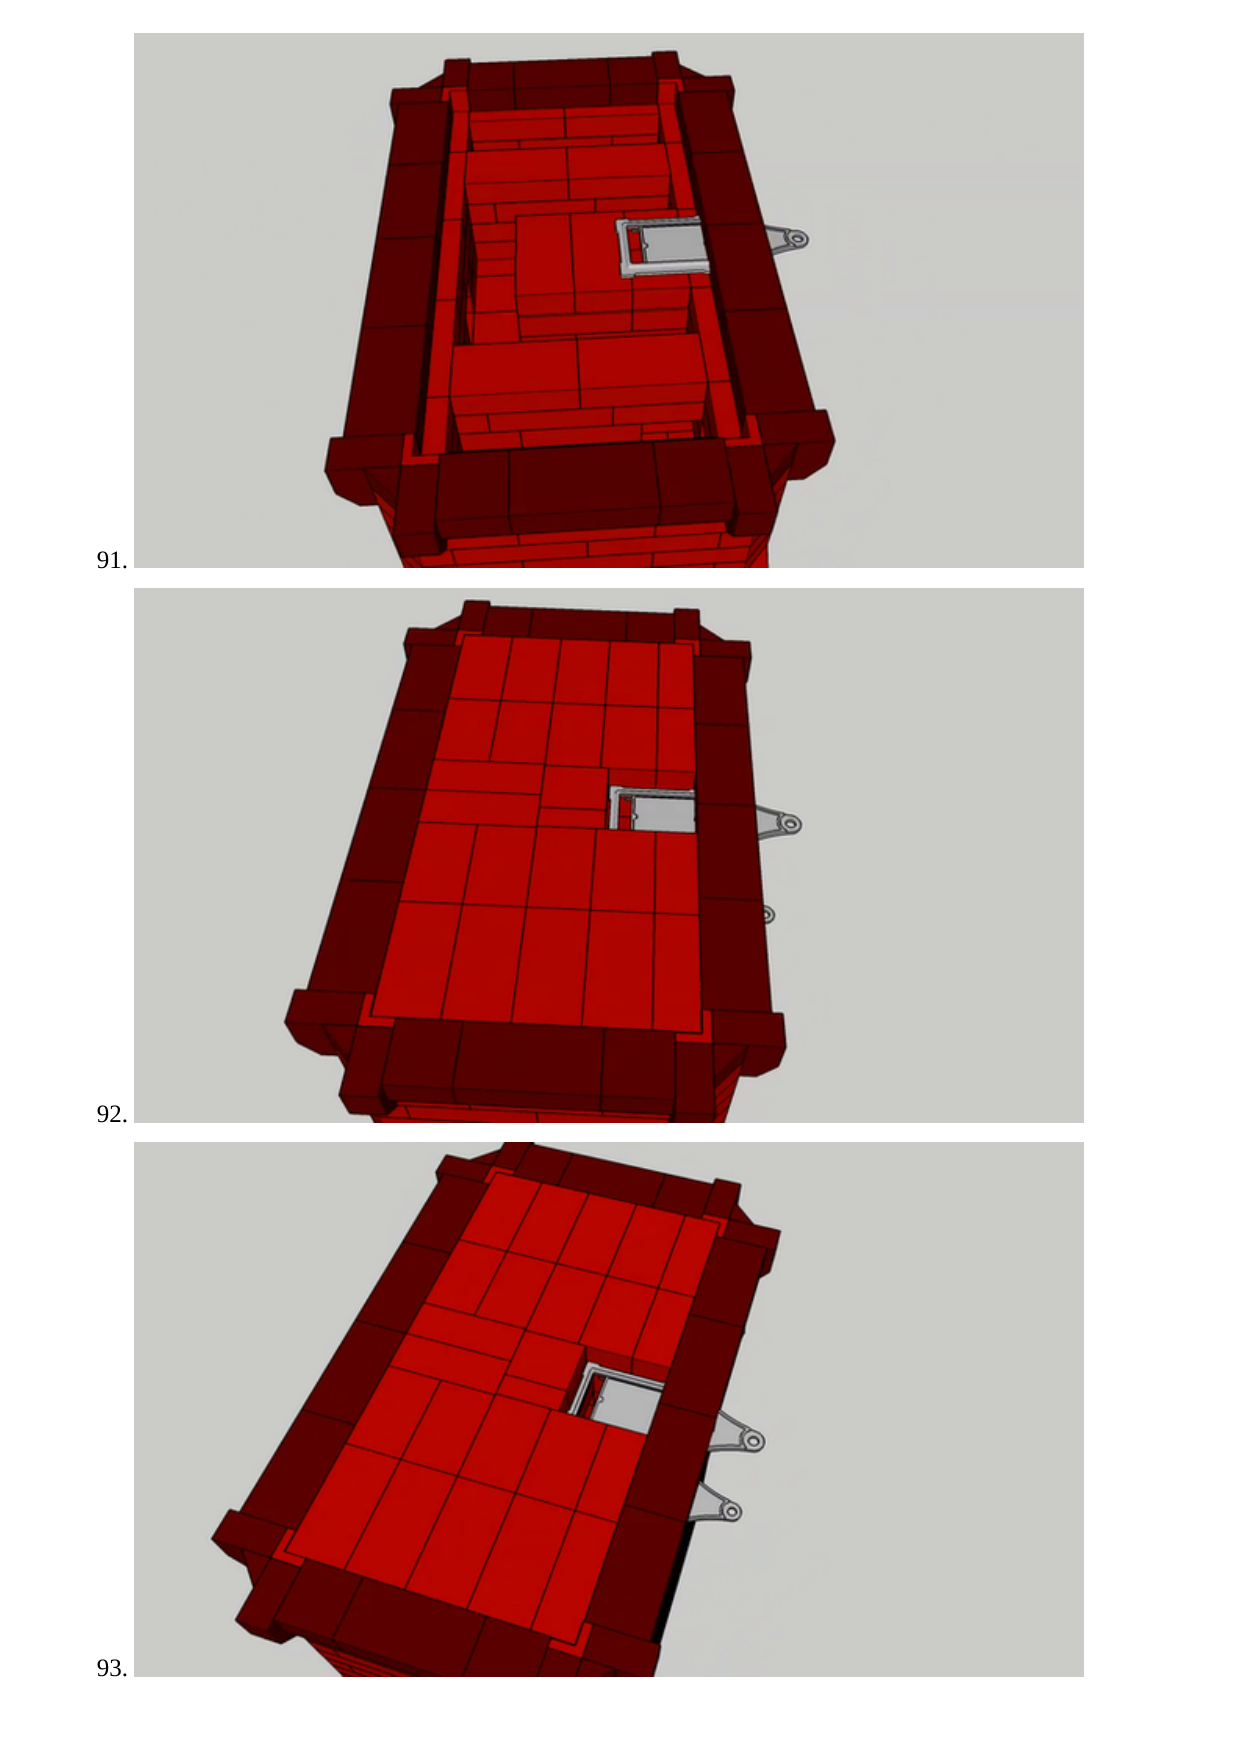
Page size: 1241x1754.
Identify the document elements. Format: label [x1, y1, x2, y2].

picture [134, 588, 1084, 1123]
picture [134, 1142, 1084, 1677]
picture [134, 33, 1084, 568]
